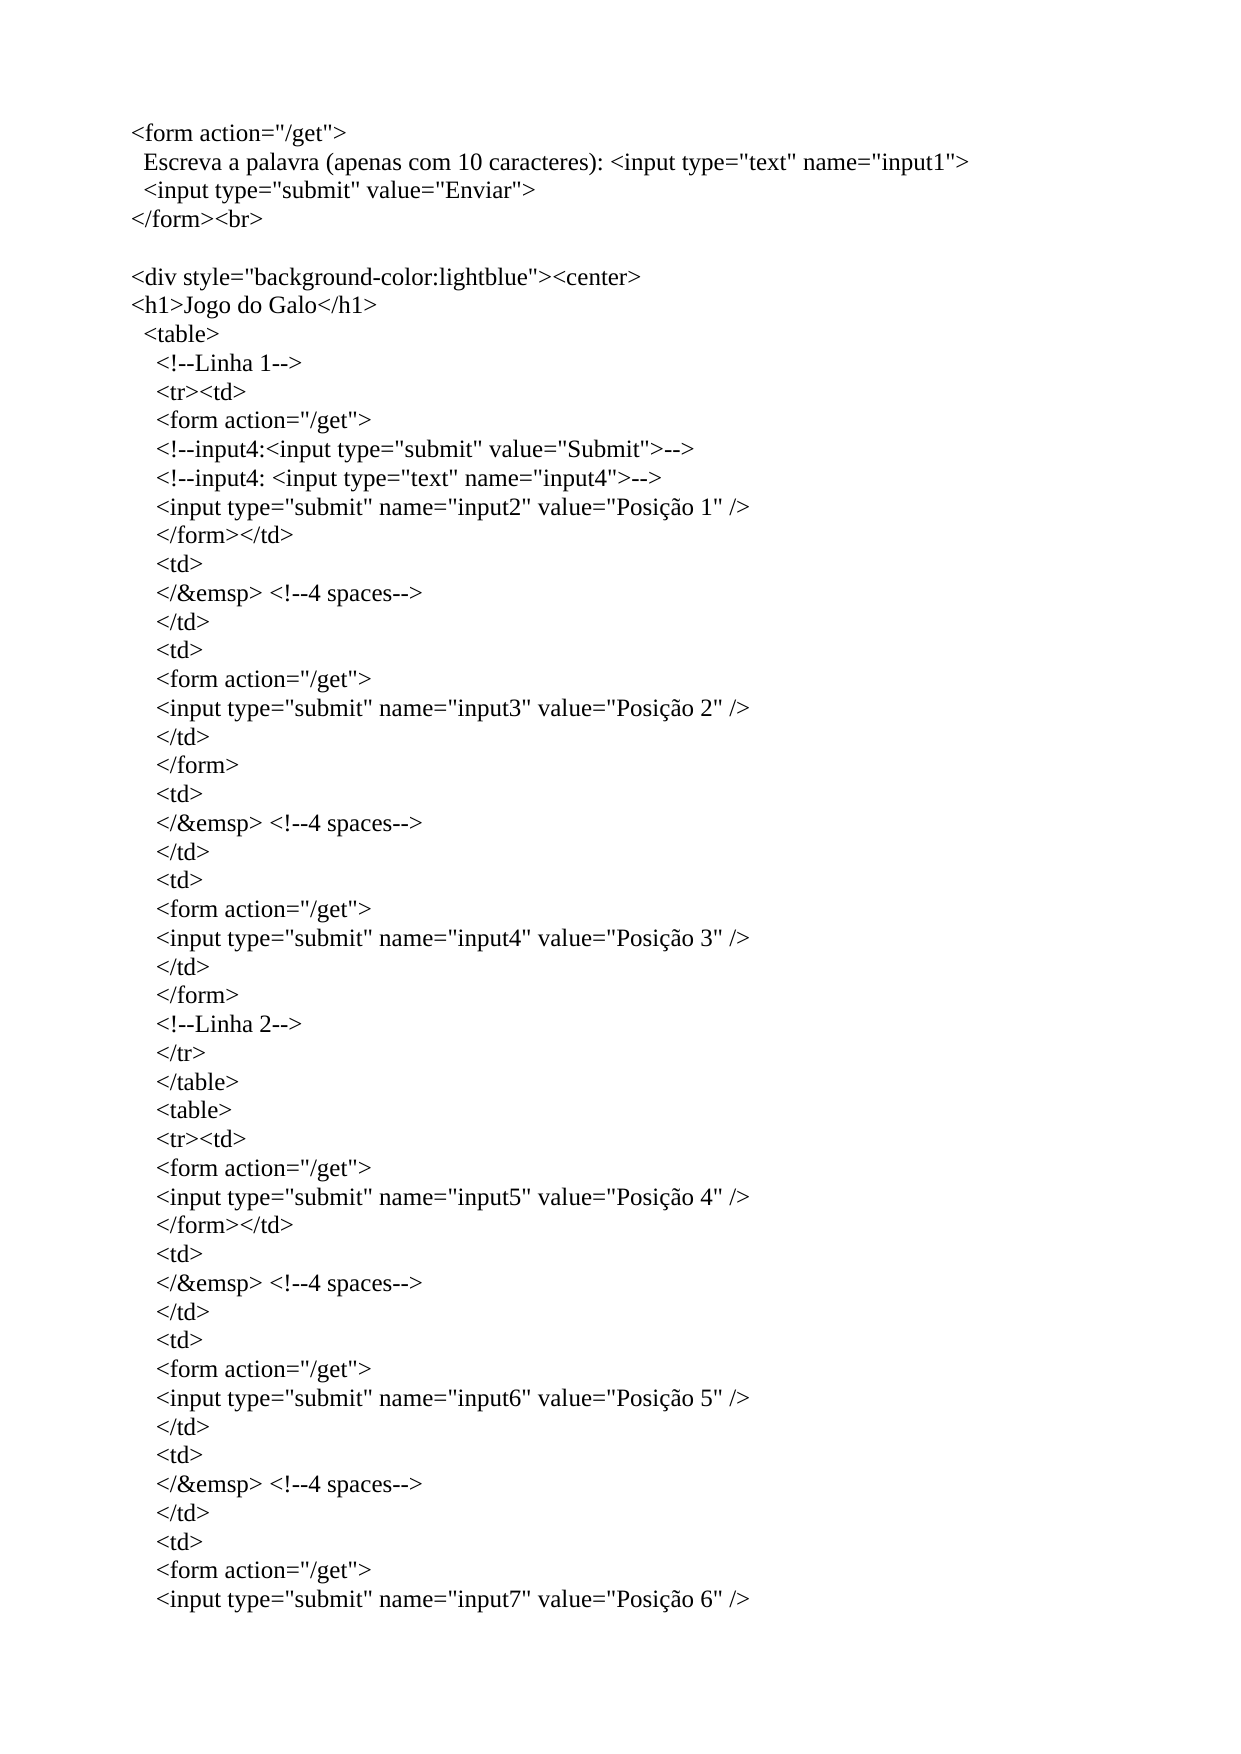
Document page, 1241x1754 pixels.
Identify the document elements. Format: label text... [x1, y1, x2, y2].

text <input type="submit" name="input3" value="Posição 2" /> [118, 693, 1122, 722]
text <td> [118, 1239, 1122, 1268]
text </&emsp> <!--4 spaces--> [118, 1469, 1122, 1498]
text <td> [118, 549, 1122, 578]
text </&emsp> <!--4 spaces--> [118, 1268, 1122, 1297]
text <tr><td> [118, 1124, 1122, 1153]
text <!--Linha 2--> [118, 1009, 1122, 1038]
text <input type="submit" name="input6" value="Posição 5" /> [118, 1383, 1122, 1412]
text <table> [118, 319, 1122, 348]
text <td> [118, 866, 1122, 894]
text <form action="/get"> [118, 1354, 1122, 1383]
text <h1>Jogo do Galo</h1> [118, 291, 1122, 319]
text </td> [118, 1412, 1122, 1441]
text <div style="background-color:lightblue"><center> [118, 262, 1122, 291]
text <table> [118, 1096, 1122, 1124]
text </form> [118, 981, 1122, 1009]
text <form action="/get"> [118, 664, 1122, 693]
text <td> [118, 1326, 1122, 1354]
text </&emsp> <!--4 spaces--> [118, 808, 1122, 837]
text </tr> [118, 1038, 1122, 1067]
text <form action="/get"> [118, 1153, 1122, 1182]
text <input type="submit" name="input7" value="Posição 6" /> [118, 1584, 1122, 1613]
text <tr><td> [118, 377, 1122, 406]
text </td> [118, 607, 1122, 636]
text <form action="/get"> [118, 1556, 1122, 1584]
text Escreva a palavra (apenas com 10 caracteres): <input type="text" name="input1"> [118, 147, 1122, 176]
text <!--Linha 1--> [118, 348, 1122, 377]
text <!--input4:<input type="submit" value="Submit">--> [118, 434, 1122, 463]
text <form action="/get"> [118, 894, 1122, 923]
text </form></td> [118, 521, 1122, 549]
text <td> [118, 1527, 1122, 1556]
text </form> [118, 751, 1122, 779]
text <form action="/get"> [118, 118, 1122, 147]
text <td> [118, 636, 1122, 664]
text </table> [118, 1067, 1122, 1096]
text </td> [118, 1498, 1122, 1527]
text </td> [118, 837, 1122, 866]
text <td> [118, 779, 1122, 808]
text <input type="submit" name="input2" value="Posição 1" /> [118, 492, 1122, 521]
text </td> [118, 952, 1122, 981]
text </&emsp> <!--4 spaces--> [118, 578, 1122, 607]
text <input type="submit" name="input5" value="Posição 4" /> [118, 1182, 1122, 1211]
text </td> [118, 1297, 1122, 1326]
text <td> [118, 1441, 1122, 1469]
text <form action="/get"> [118, 406, 1122, 434]
text <input type="submit" name="input4" value="Posição 3" /> [118, 923, 1122, 952]
text <input type="submit" value="Enviar"> [118, 176, 1122, 204]
text </form><br> [118, 204, 1122, 233]
text </td> [118, 722, 1122, 751]
text </form></td> [118, 1211, 1122, 1239]
text <!--input4: <input type="text" name="input4">--> [118, 463, 1122, 492]
